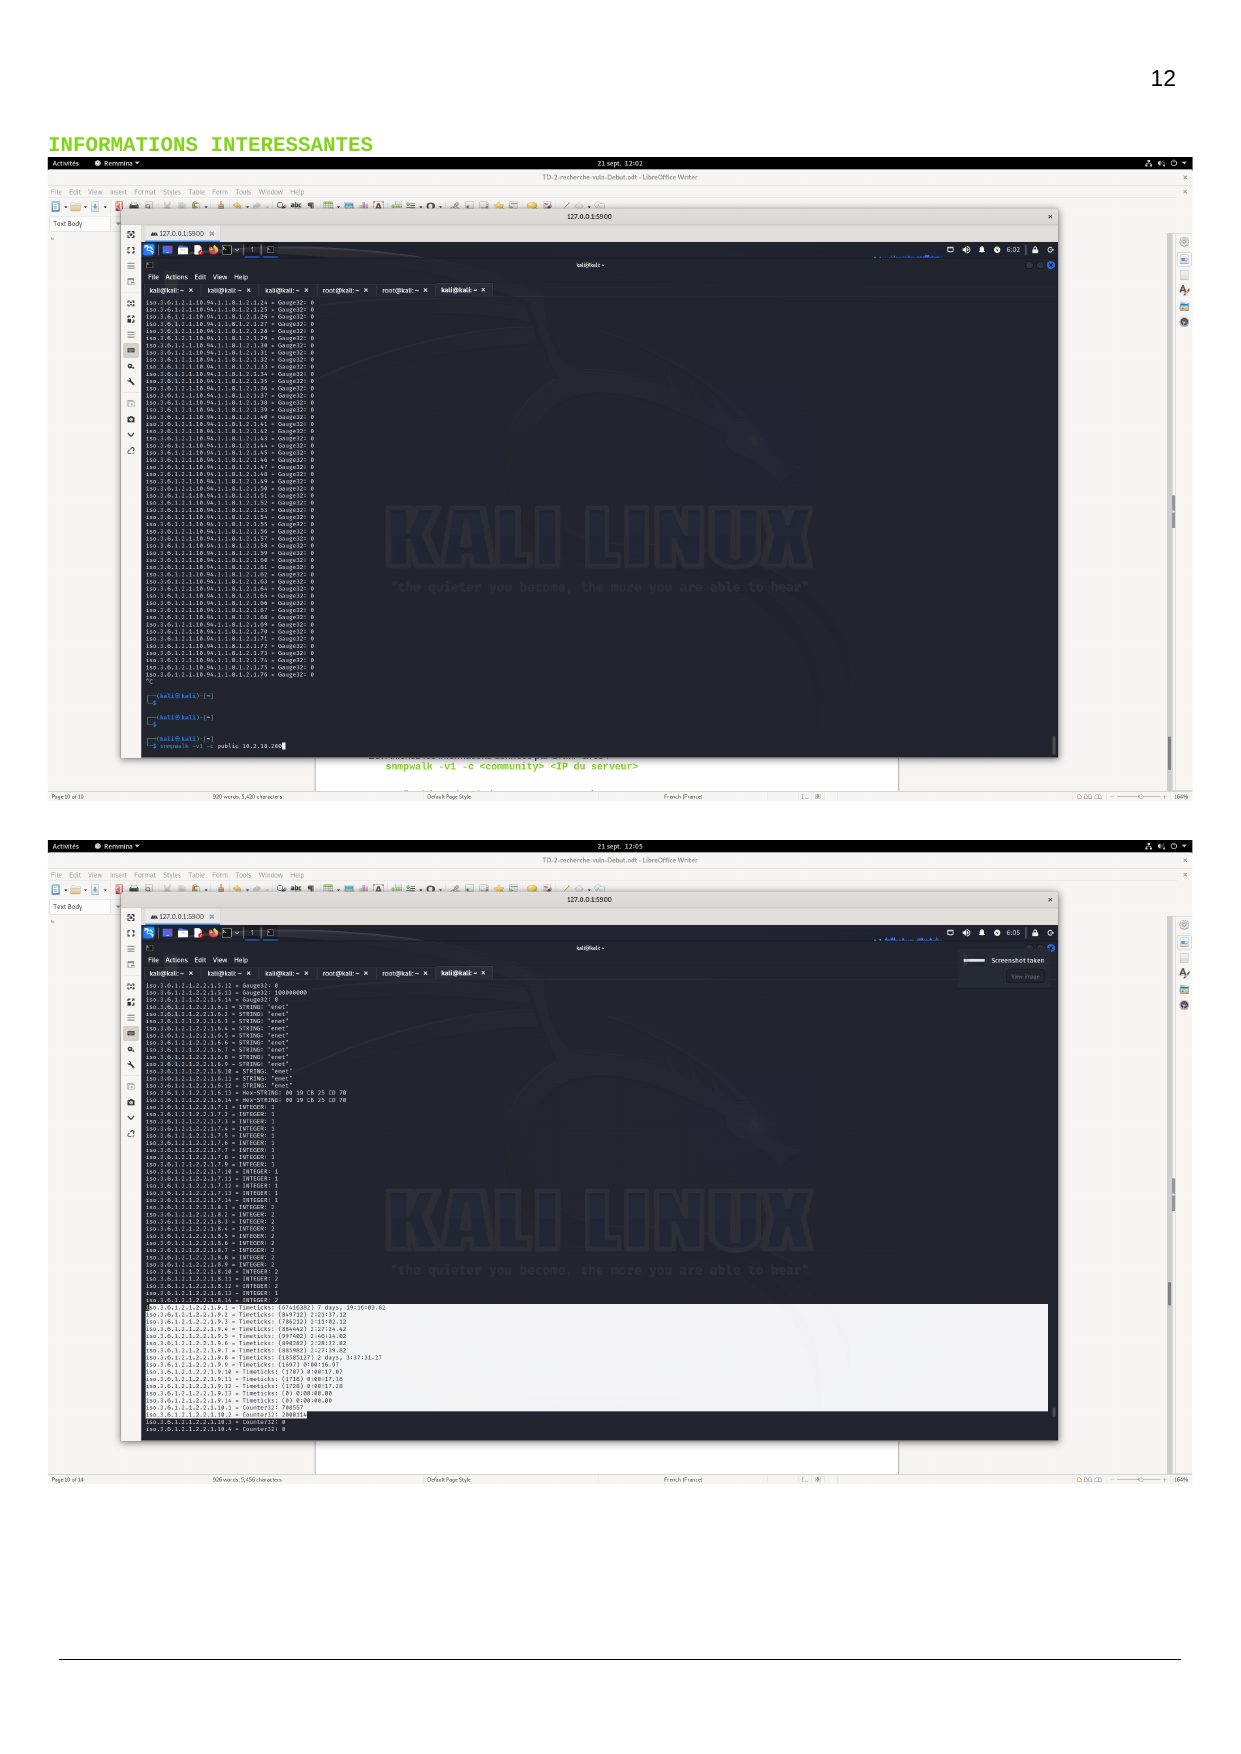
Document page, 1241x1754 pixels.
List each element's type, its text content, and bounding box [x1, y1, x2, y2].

picture [47, 157, 1193, 801]
picture [47, 840, 1193, 1484]
text INFORMATIONS INTERESSANTES [48, 134, 1192, 157]
